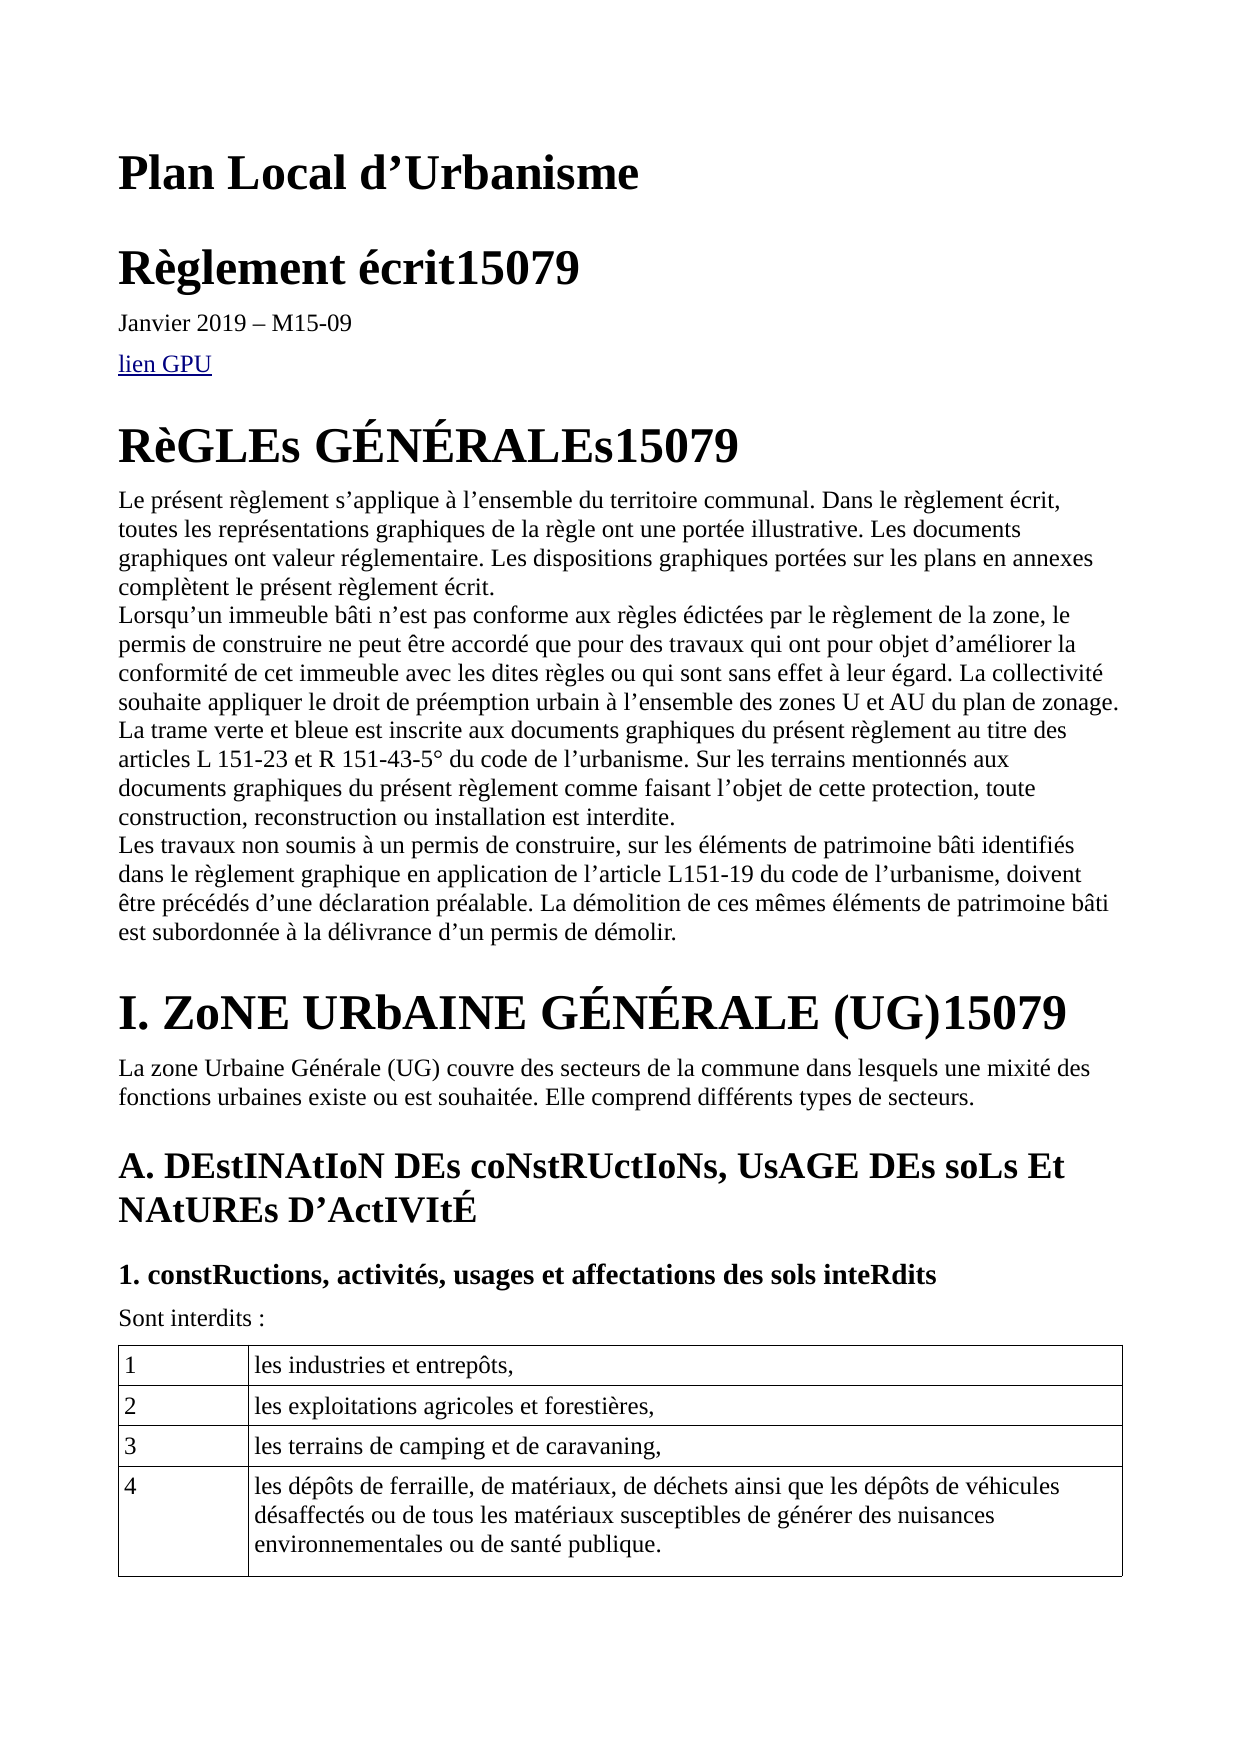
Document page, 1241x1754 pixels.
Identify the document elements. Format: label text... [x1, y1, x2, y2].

table_cell les dépôts de ferraille, de matériaux, de déchets ainsi que les dépôts de véhicules désaffectés ou de tous les matériaux susceptibles de générer des nuisances environnementales ou de santé publique. [249, 1467, 1122, 1576]
text La trame verte et bleue est inscrite aux documents graphiques du présent règlement au titre des articles L 151-23 et R 151-43-5° du code de l’urbanisme. Sur les terrains mentionnés aux documents graphiques du présent règlement comme faisant l’objet de cette protection, toute construction, reconstruction ou installation est interdite. [118, 716, 1122, 831]
subtitle I. ZoNE URbAINE GÉNÉRALE (UG)15079 [118, 983, 1122, 1041]
table_cell 3 [119, 1426, 248, 1466]
subtitle Règlement écrit15079 [118, 238, 1122, 296]
text Les travaux non soumis à un permis de construire, sur les éléments de patrimoine bâti identifiés dans le règlement graphique en application de l’article L151-19 du code de l’urbanisme, doivent être précédés d’une déclaration préalable. La démolition de ces mêmes éléments de patrimoine bâti est subordonnée à la délivrance d’un permis de démolir. [118, 831, 1122, 946]
table_cell 4 [119, 1467, 248, 1576]
table_header 1 [119, 1346, 248, 1385]
table_cell 2 [119, 1386, 248, 1425]
text Sont interdits : [118, 1303, 1122, 1332]
subtitle A. DEstINAtIoN DEs coNstRUctIoNs, UsAGE DEs soLs Et NAtUREs D’ActIVItÉ [118, 1144, 1122, 1230]
subtitle RèGLEs GÉNÉRALEs15079 [118, 416, 1122, 473]
table_cell les exploitations agricoles et forestières, [249, 1386, 1122, 1425]
subtitle Plan Local d’Urbanisme [118, 143, 1122, 201]
table_cell les terrains de camping et de caravaning, [249, 1426, 1122, 1466]
table_header les industries et entrepôts, [249, 1346, 1122, 1385]
subtitle 1. constRuctions, activités, usages et affectations des sols inteRdits [118, 1257, 1122, 1291]
text Le présent règlement s’applique à l’ensemble du territoire communal. Dans le règlement écrit, toutes les représentations graphiques de la règle ont une portée illustrative. Les documents graphiques ont valeur réglementaire. Les dispositions graphiques portées sur les plans en annexes complètent le présent règlement écrit. [118, 486, 1122, 601]
text La zone Urbaine Générale (UG) couvre des secteurs de la commune dans lesquels une mixité des fonctions urbaines existe ou est souhaitée. Elle comprend différents types de secteurs. [118, 1053, 1122, 1111]
text Janvier 2019 – M15-09 [118, 308, 1122, 337]
text Lorsqu’un immeuble bâti n’est pas conforme aux règles édictées par le règlement de la zone, le permis de construire ne peut être accordé que pour des travaux qui ont pour objet d’améliorer la conformité de cet immeuble avec les dites règles ou qui sont sans effet à leur égard. La collectivité souhaite appliquer le droit de préemption urbain à l’ensemble des zones U et AU du plan de zonage. [118, 601, 1122, 716]
text lien GPU [118, 349, 1122, 378]
